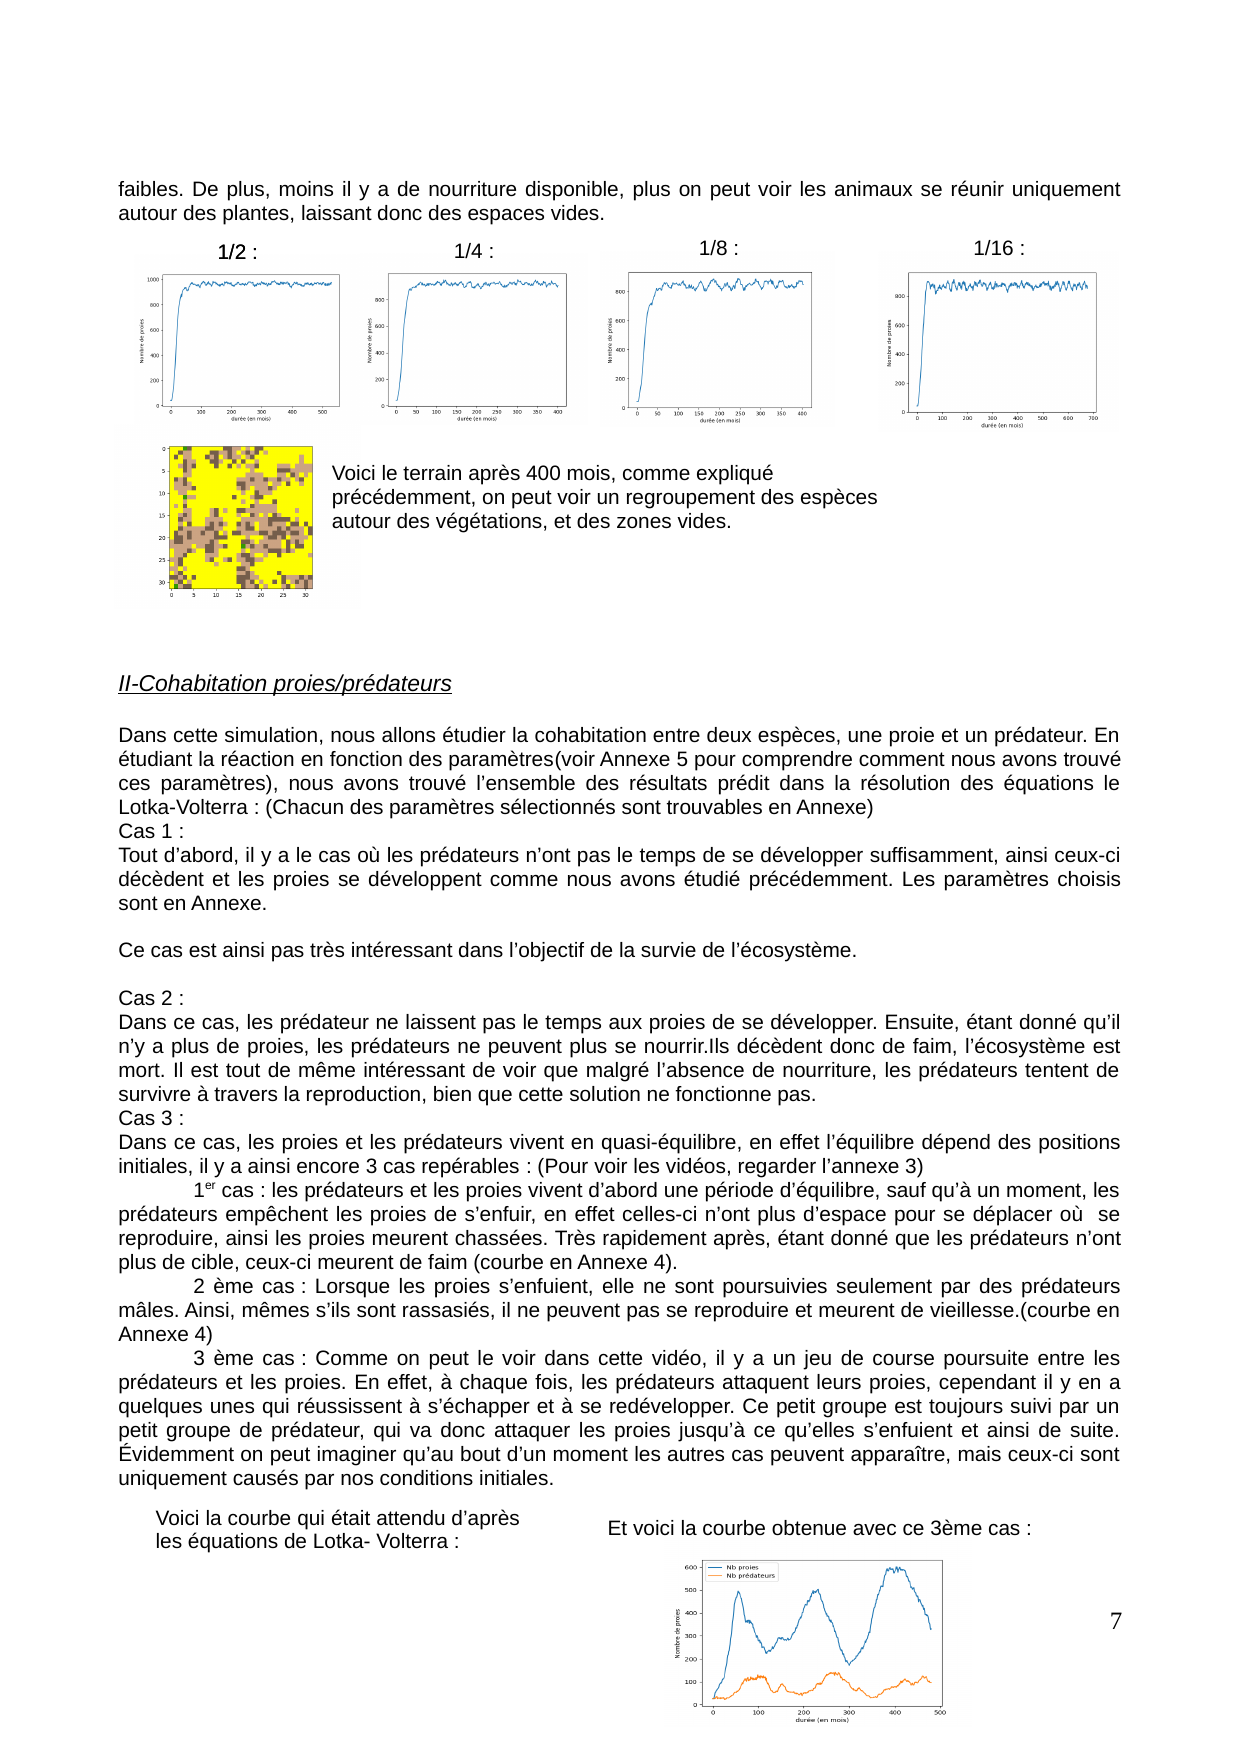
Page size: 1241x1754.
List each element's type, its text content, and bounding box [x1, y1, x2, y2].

text Dans ce cas, les proies et les prédateurs vivent en quasi-équilibre, en effet l’équilibre dépend des positions initiales, il y a ainsi encore 3 cas repérables : (Pour voir les vidéos, regarder l’annexe 3) [118, 1130, 1122, 1178]
text Dans ce cas, les prédateur ne laissent pas le temps aux proies de se développer. Ensuite, étant donné qu’il n’y a plus de proies, les prédateurs ne peuvent plus se nourrir.Ils décèdent donc de faim, l’écosystème est mort. Il est tout de même intéressant de voir que malgré l’absence de nourriture, les prédateurs tentent de survivre à travers la reproduction, bien que cette solution ne fonctionne pas. [118, 1010, 1122, 1106]
picture [600, 251, 835, 427]
text Cas 2 : [118, 986, 1122, 1010]
text 3 ème cas : Comme on peut le voir dans cette vidéo, il y a un jeu de course poursuite entre les prédateurs et les proies. En effet, à chaque fois, les prédateurs attaquent leurs proies, cependant il y en a quelques unes qui réussissent à s’échapper et à se redévelopper. Ce petit groupe est toujours suivi par un petit groupe de prédateur, qui va donc attaquer les proies jusqu’à ce qu’elles s’enfuient et ainsi de suite. Évidemment on peut imaginer qu’au bout d’un moment les autres cas peuvent apparaître, mais ceux-ci sont uniquement causés par nos conditions initiales. [118, 1346, 1122, 1489]
text Ce cas est ainsi pas très intéressant dans l’objectif de la survie de l’écosystème. [118, 938, 1122, 962]
text Cas 3 : [118, 1106, 1122, 1130]
text 1er cas : les prédateurs et les proies vivent d’abord une période d’équilibre, sauf qu’à un moment, les prédateurs empêchent les proies de s’enfuir, en effet celles-ci n’ont plus d’espace pour se déplacer où se reproduire, ainsi les proies meurent chassées. Très rapidement après, étant donné que les prédateurs n’ont plus de cible, ceux-ci meurent de faim (courbe en Annexe 4). [118, 1178, 1122, 1274]
picture [113, 253, 589, 609]
text Dans cette simulation, nous allons étudier la cohabitation entre deux espèces, une proie et un prédateur. En étudiant la réaction en fonction des paramètres(voir Annexe 5 pour comprendre comment nous avons trouvé ces paramètres), nous avons trouvé l’ensemble des résultats prédit dans la résolution des équations le Lotka-Volterra : (Chacun des paramètres sélectionnés sont trouvables en Annexe) [118, 723, 1122, 818]
text faibles. De plus, moins il y a de nourriture disponible, plus on peut voir les animaux se réunir uniquement autour des plantes, laissant donc des espaces vides. [118, 176, 1122, 224]
text Tout d’abord, il y a le cas où les prédateurs n’ont pas le temps de se développer suffisamment, ainsi ceux-ci décèdent et les proies se développent comme nous avons étudié précédemment. Les paramètres choisis sont en Annexe. [118, 842, 1122, 914]
picture [663, 1537, 973, 1727]
text II-Cohabitation proies/prédateurs [118, 670, 1122, 696]
text Cas 1 : [118, 818, 1122, 842]
text 2 ème cas : Lorsque les proies s’enfuient, elle ne sont poursuivies seulement par des prédateurs mâles. Ainsi, mêmes s’ils sont rassasiés, il ne peuvent pas se reproduire et meurent de vieillesse.(courbe en Annexe 4) [118, 1274, 1122, 1346]
picture [878, 251, 1120, 432]
